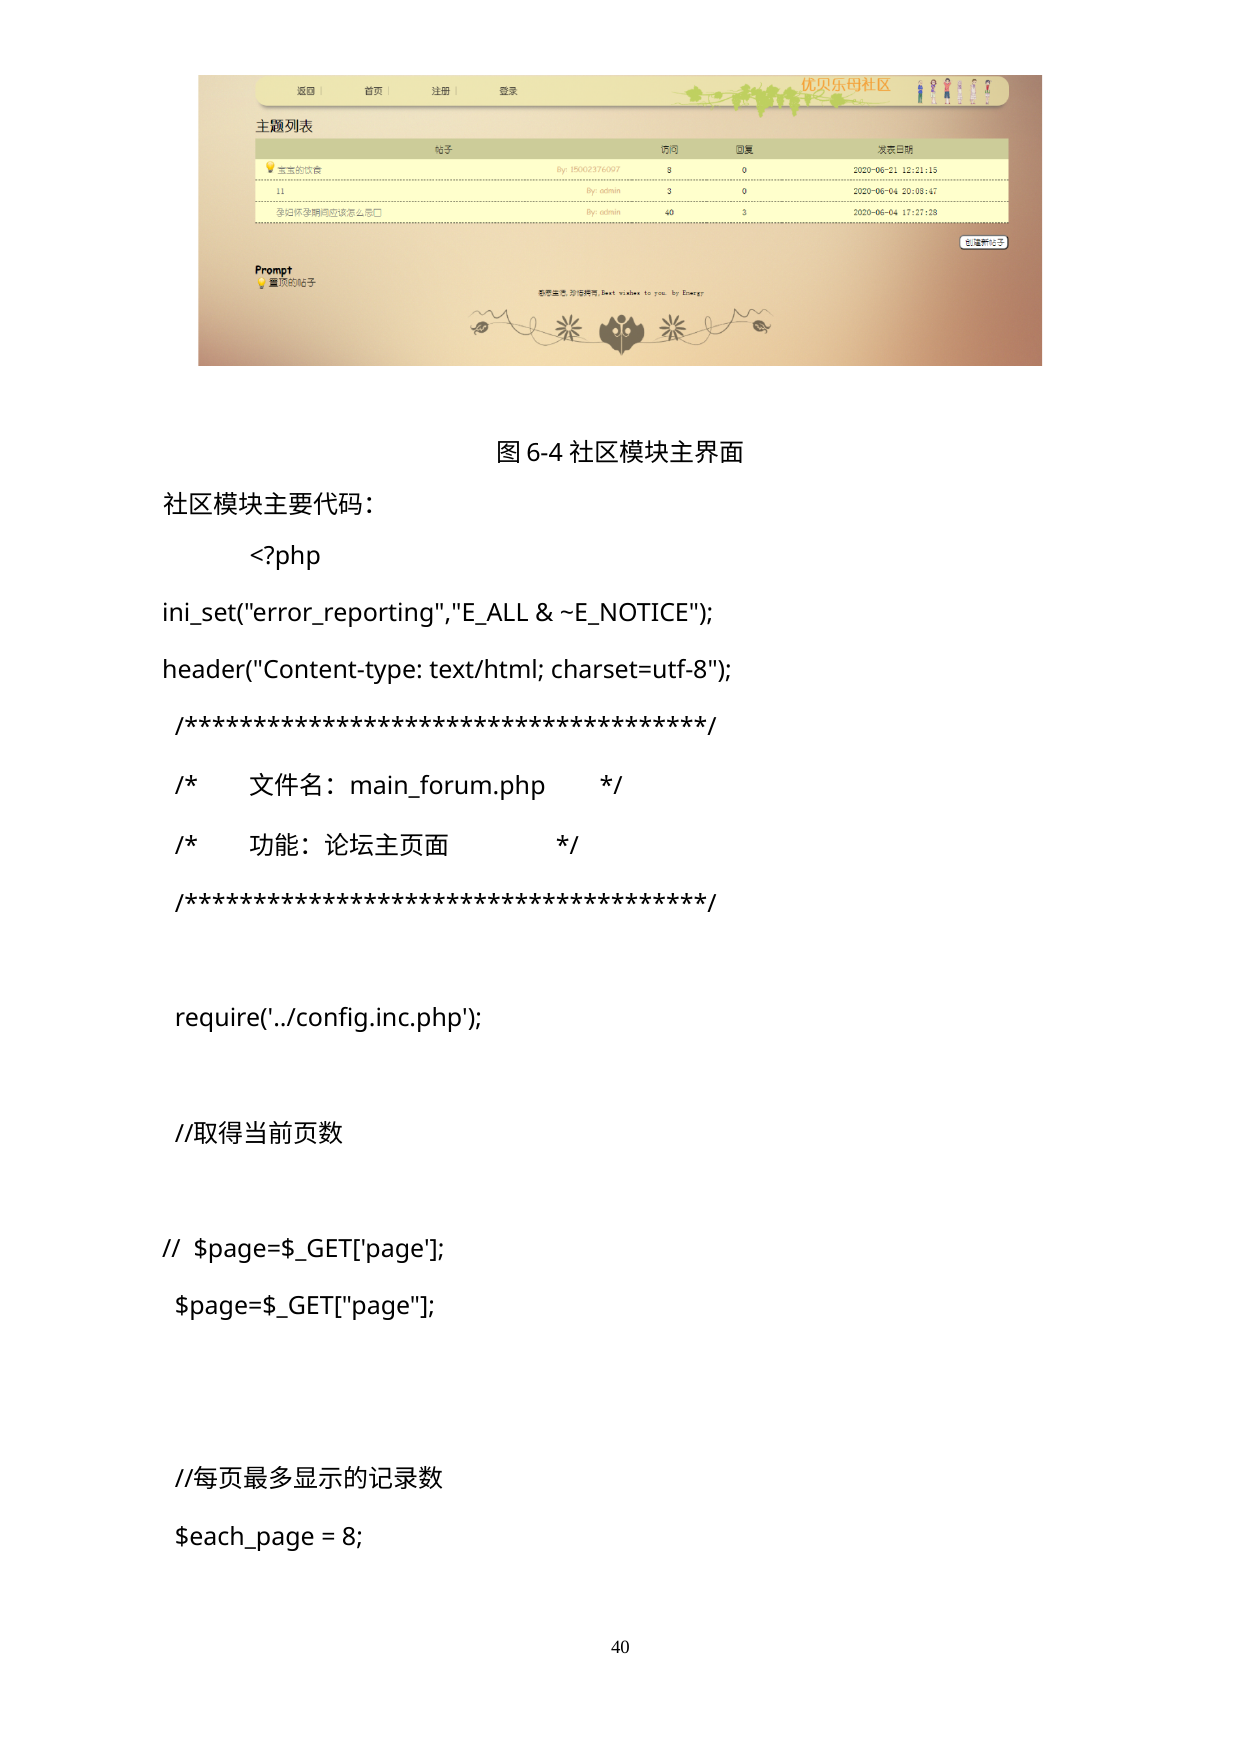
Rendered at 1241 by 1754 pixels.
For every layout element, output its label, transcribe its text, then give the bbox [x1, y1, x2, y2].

text $page=$_GET["page"]; [118, 1287, 1122, 1321]
text /**************************************/ [118, 885, 1122, 919]
text //每页最多显示的记录数 [118, 1459, 1122, 1495]
text 图6-4 社区模块主界面 [118, 432, 1122, 469]
text require('../config.inc.php'); [118, 999, 1122, 1033]
text /* 文件名：main_forum.php */ [118, 766, 1122, 802]
text /* 功能：论坛主页面 */ [118, 826, 1122, 862]
text <?php [118, 537, 1122, 572]
text // $page=$_GET['page']; [118, 1230, 1122, 1264]
text $each_page = 8; [118, 1518, 1122, 1552]
text 社区模块主要代码： [118, 485, 1122, 521]
text header("Content-type: text/html; charset=utf-8"); [118, 652, 1122, 686]
text /**************************************/ [118, 709, 1122, 743]
text //取得当前页数 [118, 1113, 1122, 1150]
text ini_set("error_reporting","E_ALL & ~E_NOTICE"); [118, 594, 1122, 629]
